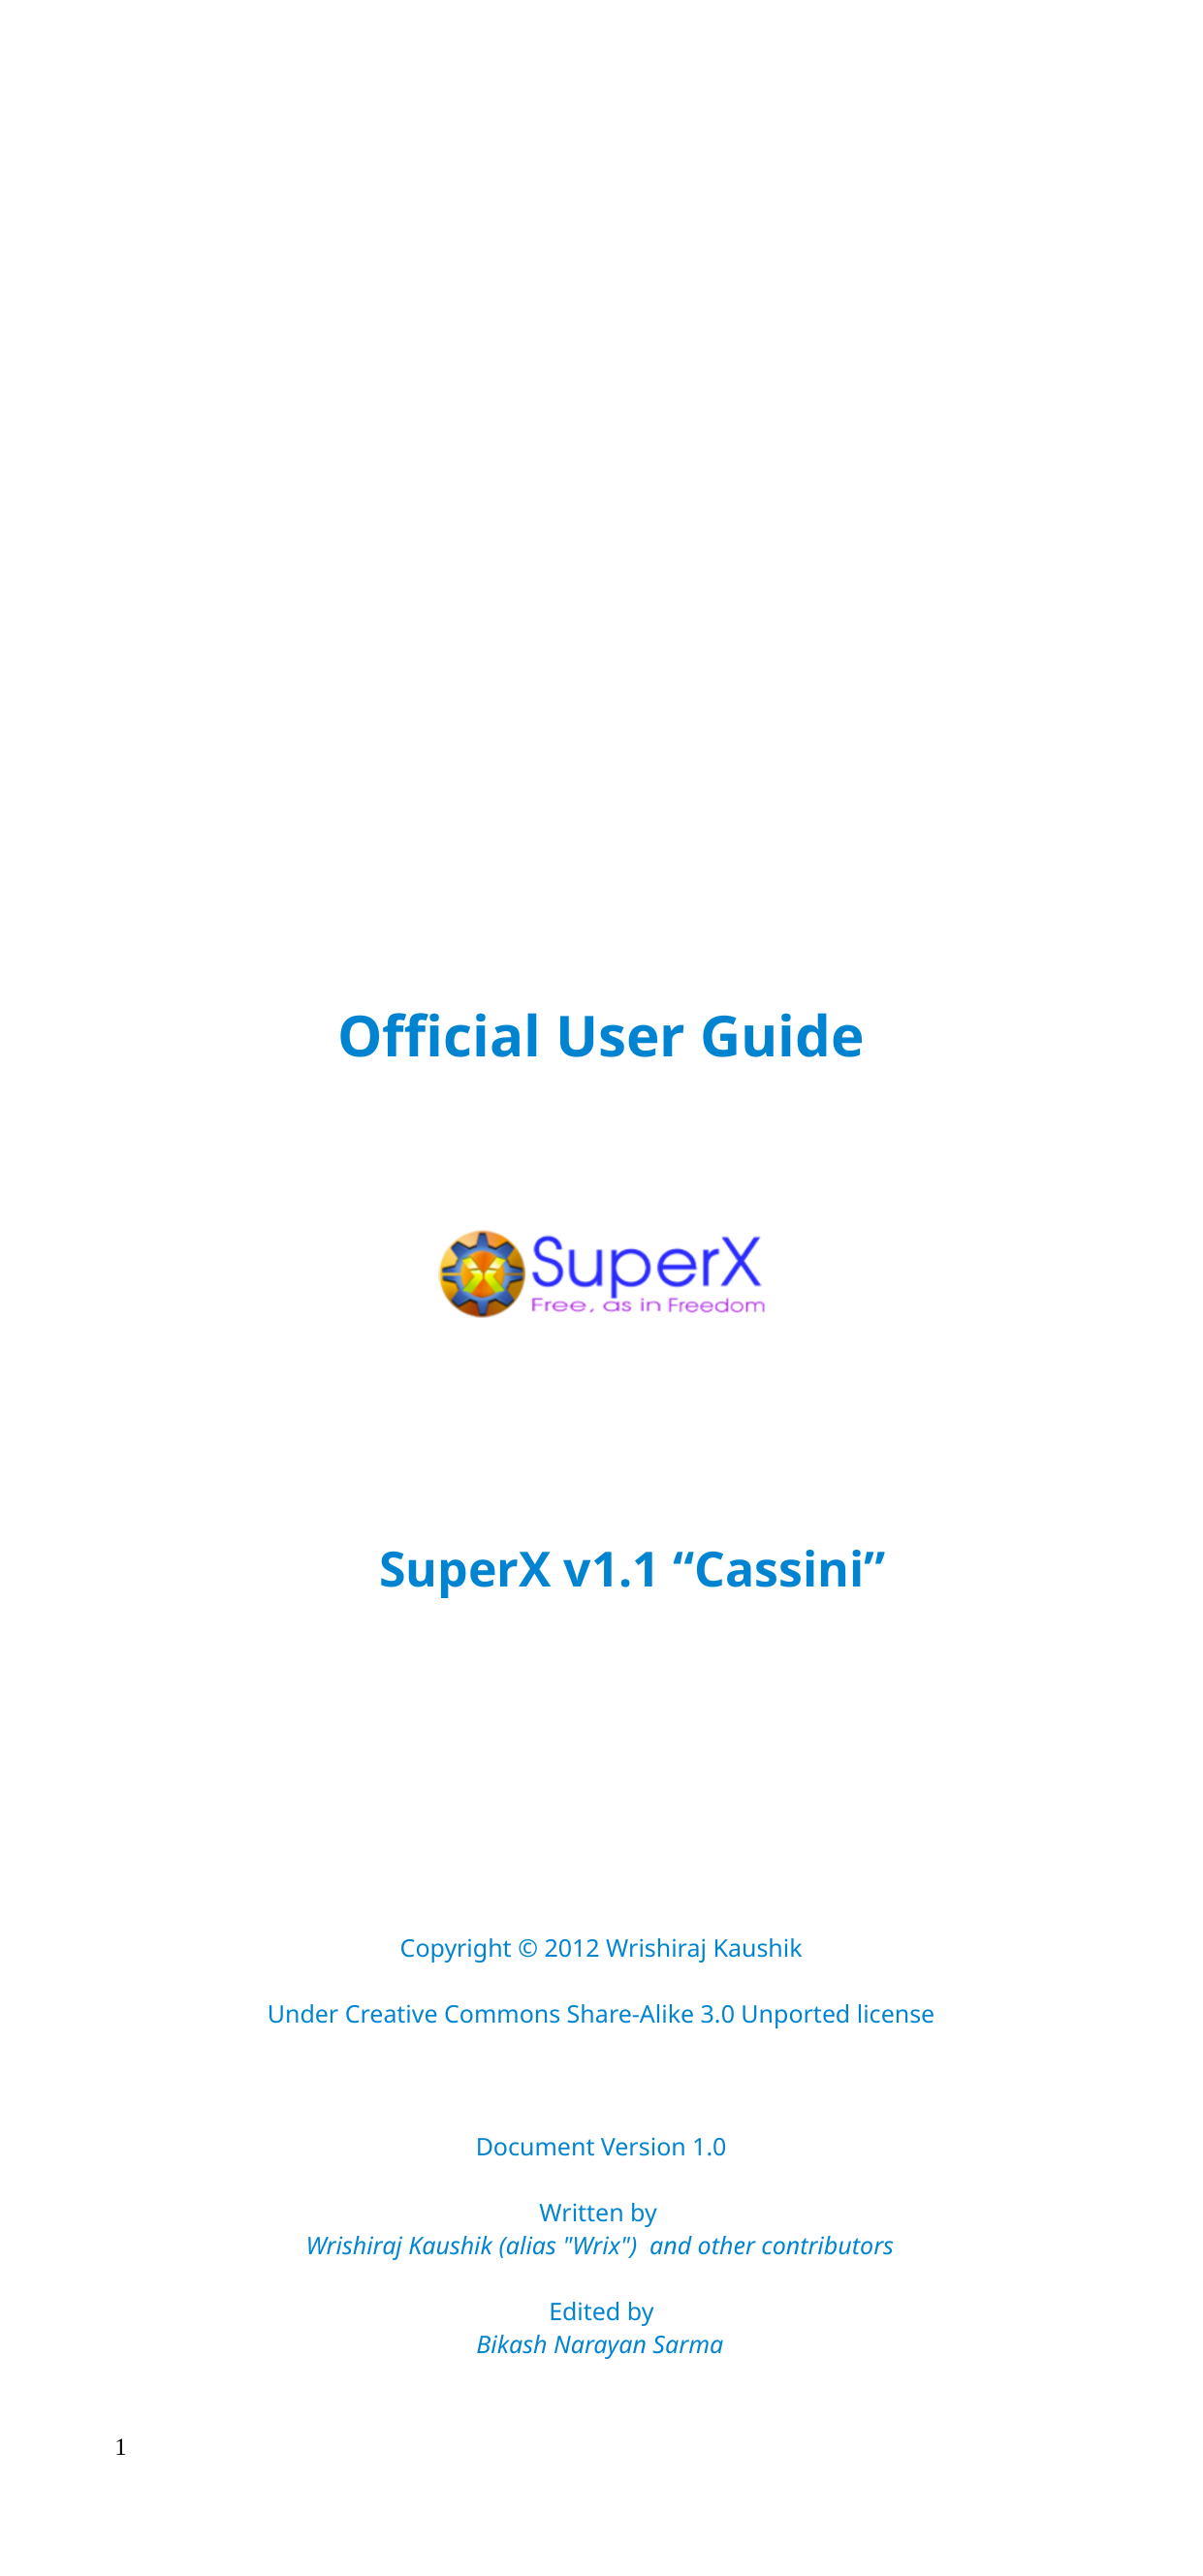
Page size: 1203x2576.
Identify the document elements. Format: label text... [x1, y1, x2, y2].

text SuperX v1.1 “Cassini” [114, 1535, 1088, 1601]
text Edited by [114, 2295, 1088, 2328]
text Written by [114, 2195, 1088, 2228]
text Bikash Narayan Sarma [114, 2328, 1088, 2361]
picture [435, 1229, 782, 1320]
text Copyright © 2012 Wrishiraj Kaushik [114, 1932, 1088, 1964]
text Under Creative Commons Share-Alike 3.0 Unported license [114, 1997, 1088, 2030]
text Official User Guide [114, 996, 1088, 1073]
text Wrishiraj Kaushik (alias "Wrix") and other contributors [114, 2228, 1088, 2261]
text Document Version 1.0 [114, 2129, 1088, 2162]
